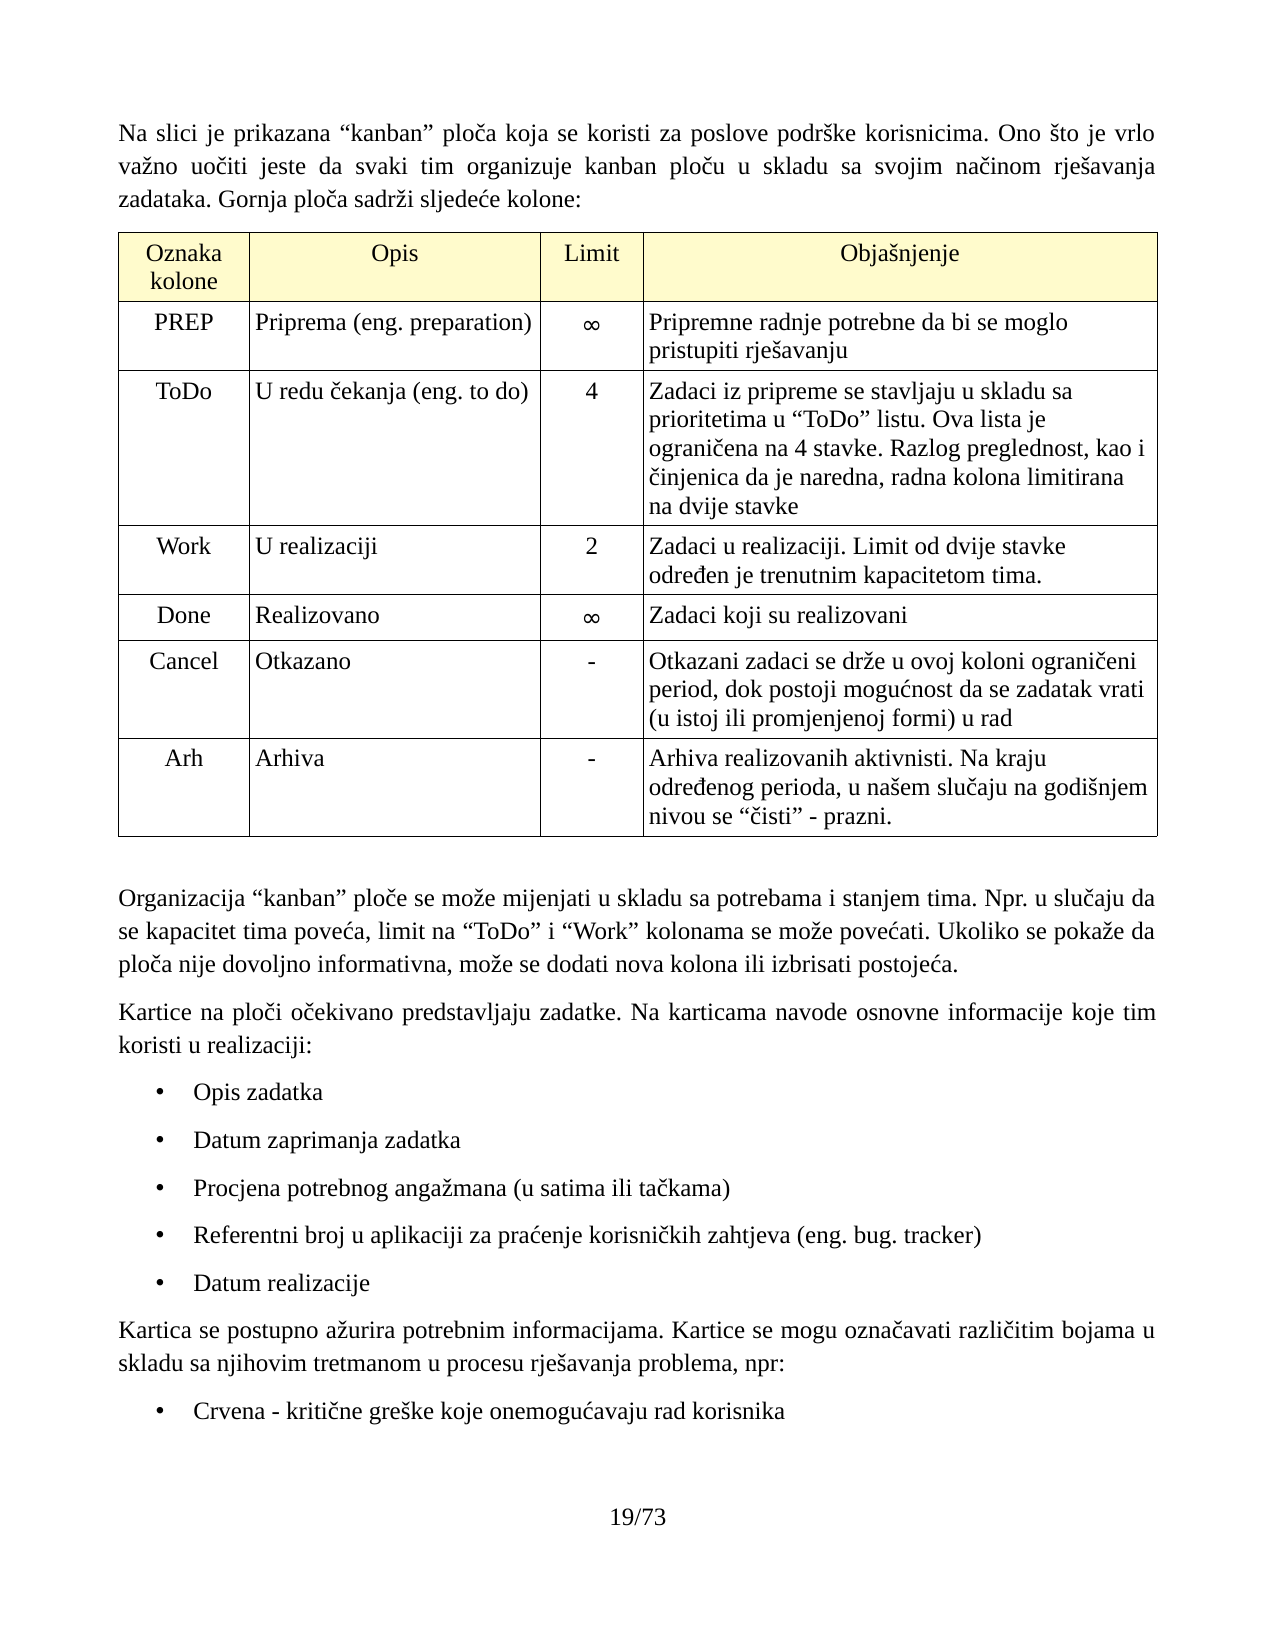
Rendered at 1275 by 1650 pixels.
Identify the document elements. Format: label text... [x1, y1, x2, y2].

table_header Limit [541, 233, 643, 301]
list Datum zaprimanja zadatka [156, 1125, 1157, 1154]
list Crvena - kritične greške koje onemogućavaju rad korisnika [156, 1396, 1157, 1425]
table_cell PREP [119, 302, 249, 370]
table_cell U redu čekanja (eng. to do) [250, 371, 540, 525]
table_header Objašnjenje [644, 233, 1157, 301]
table_cell ∞ [541, 595, 643, 640]
list Referentni broj u aplikaciji za praćenje korisničkih zahtjeva (eng. bug. tracker) [156, 1220, 1157, 1249]
table_cell Otkazano [250, 641, 540, 738]
table_cell Pripremne radnje potrebne da bi se moglo pristupiti rješavanju [644, 302, 1157, 370]
table_cell 4 [541, 371, 643, 525]
table_cell Done [119, 595, 249, 640]
table_cell Zadaci koji su realizovani [644, 595, 1157, 640]
table_cell Otkazani zadaci se drže u ovoj koloni ograničeni period, dok postoji mogućnost da se zadatak vrati (u istoj ili promjenjenoj formi) u rad [644, 641, 1157, 738]
table_cell Realizovano [250, 595, 540, 640]
text Na slici je prikazana “kanban” ploča koja se koristi za poslove podrške korisnicima. Ono što je vrlo važno uočiti jeste da svaki tim organizuje kanban ploču u skladu sa svojim načinom rješavanja zadataka. Gornja ploča sadrži sljedeće kolone: [118, 118, 1157, 213]
table_cell U realizaciji [250, 526, 540, 594]
table_cell - [541, 739, 643, 836]
table_cell Arhiva [250, 739, 540, 836]
table_header Oznaka kolone [119, 233, 249, 301]
table_cell ∞ [541, 302, 643, 370]
table_cell ToDo [119, 371, 249, 525]
text Kartica se postupno ažurira potrebnim informacijama. Kartice se mogu označavati različitim bojama u skladu sa njihovim tretmanom u procesu rješavanja problema, npr: [118, 1316, 1157, 1377]
text Kartice na ploči očekivano predstavljaju zadatke. Na karticama navode osnovne informacije koje tim koristi u realizaciji: [118, 997, 1157, 1059]
table_cell Work [119, 526, 249, 594]
table_cell Zadaci iz pripreme se stavljaju u skladu sa prioritetima u “ToDo” listu. Ova lista je ograničena na 4 stavke. Razlog preglednost, kao i činjenica da je naredna, radna kolona limitirana na dvije stavke [644, 371, 1157, 525]
table_cell Arhiva realizovanih aktivnisti. Na kraju određenog perioda, u našem slučaju na godišnjem nivou se “čisti” - prazni. [644, 739, 1157, 836]
list Datum realizacije [156, 1268, 1157, 1297]
table_header Opis [250, 233, 540, 301]
text Organizacija “kanban” ploče se može mijenjati u skladu sa potrebama i stanjem tima. Npr. u slučaju da se kapacitet tima poveća, limit na “ToDo” i “Work” kolonama se može povećati. Ukoliko se pokaže da ploča nije dovoljno informativna, može se dodati nova kolona ili izbrisati postojeća. [118, 883, 1157, 978]
table_cell Cancel [119, 641, 249, 738]
list Opis zadatka [156, 1077, 1157, 1106]
table_cell - [541, 641, 643, 738]
table_cell 2 [541, 526, 643, 594]
list Procjena potrebnog angažmana (u satima ili tačkama) [156, 1173, 1157, 1201]
table_cell Arh [119, 739, 249, 836]
table_cell Zadaci u realizaciji. Limit od dvije stavke određen je trenutnim kapacitetom tima. [644, 526, 1157, 594]
table_cell Priprema (eng. preparation) [250, 302, 540, 370]
